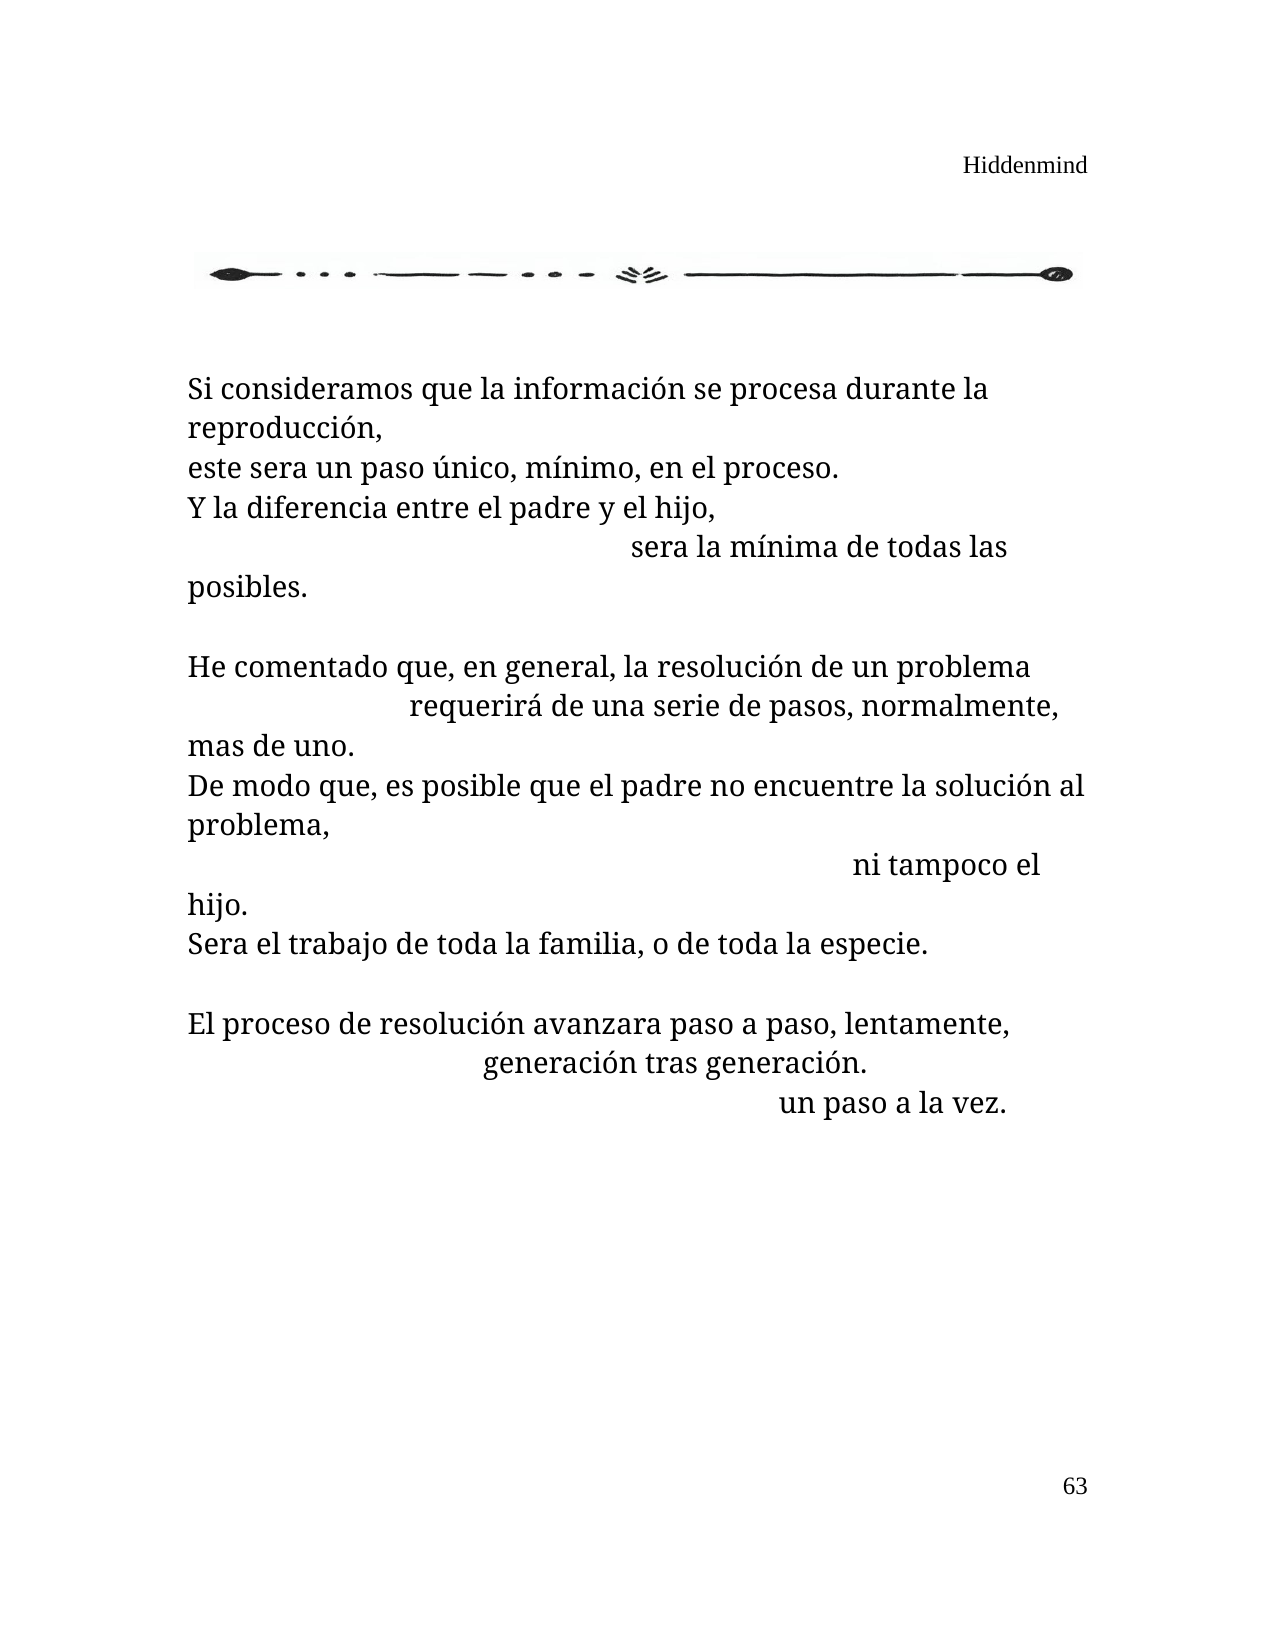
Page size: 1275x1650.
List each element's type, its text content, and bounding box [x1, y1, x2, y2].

text He comentado que, en general, la resolución de un problema [187, 646, 1087, 686]
text generación tras generación. [187, 1043, 1087, 1082]
text este sera un paso único, mínimo, en el proceso. [187, 447, 1087, 487]
text sera la mínima de todas las posibles. [187, 527, 1087, 606]
text De modo que, es posible que el padre no encuentre la solución al problema, [187, 765, 1087, 844]
text un paso a la vez. [187, 1082, 1087, 1122]
text ni tampoco el hijo. [187, 844, 1087, 924]
text requerirá de una serie de pasos, normalmente, mas de uno. [187, 686, 1087, 765]
text El proceso de resolución avanzara paso a paso, lentamente, [187, 1003, 1087, 1043]
text Sera el trabajo de toda la familia, o de toda la especie. [187, 924, 1087, 963]
text Si consideramos que la información se procesa durante la reproducción, [187, 368, 1087, 447]
picture [193, 252, 1083, 289]
text Y la diferencia entre el padre y el hijo, [187, 487, 1087, 527]
